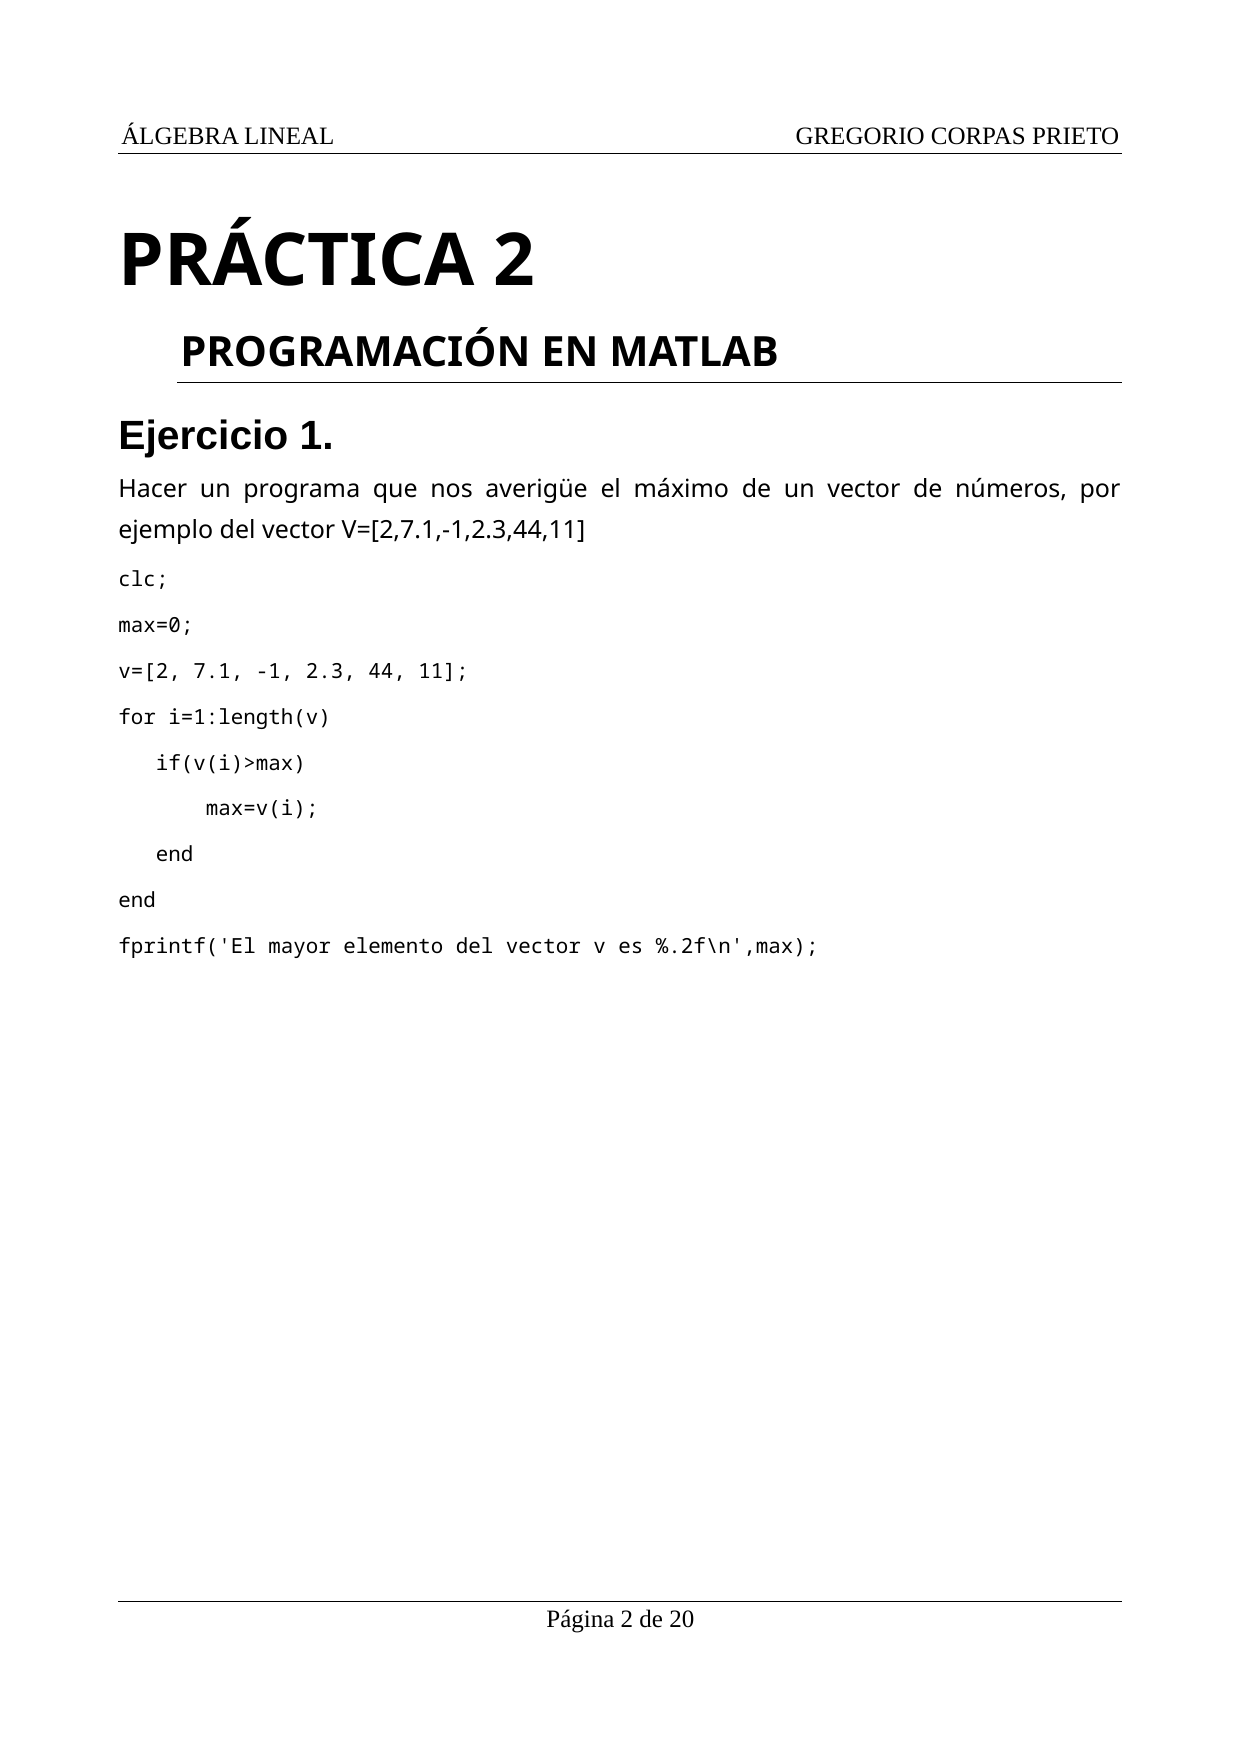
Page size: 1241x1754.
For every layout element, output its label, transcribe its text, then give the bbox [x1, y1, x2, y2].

text for i=1:length(v) [118, 702, 1122, 730]
subtitle PRÁCTICA 2 [118, 207, 1122, 307]
text PROGRAMACIÓN EN MATLAB [177, 319, 1122, 382]
text if(v(i)>max) [118, 748, 1122, 776]
text end [118, 839, 1122, 868]
text fprintf('El mayor elemento del vector v es %.2f\n',max); [118, 931, 1122, 959]
text Hacer un programa que nos averigüe el máximo de un vector de números, por ejemplo del vector V=[2,7.1,-1,2.3,44,11] [118, 471, 1122, 546]
subtitle Ejercicio 1. [118, 411, 1122, 458]
text clc; [118, 564, 1122, 593]
text end [118, 885, 1122, 913]
text max=v(i); [118, 793, 1122, 822]
text max=0; [118, 610, 1122, 638]
text v=[2, 7.1, -1, 2.3, 44, 11]; [118, 656, 1122, 684]
